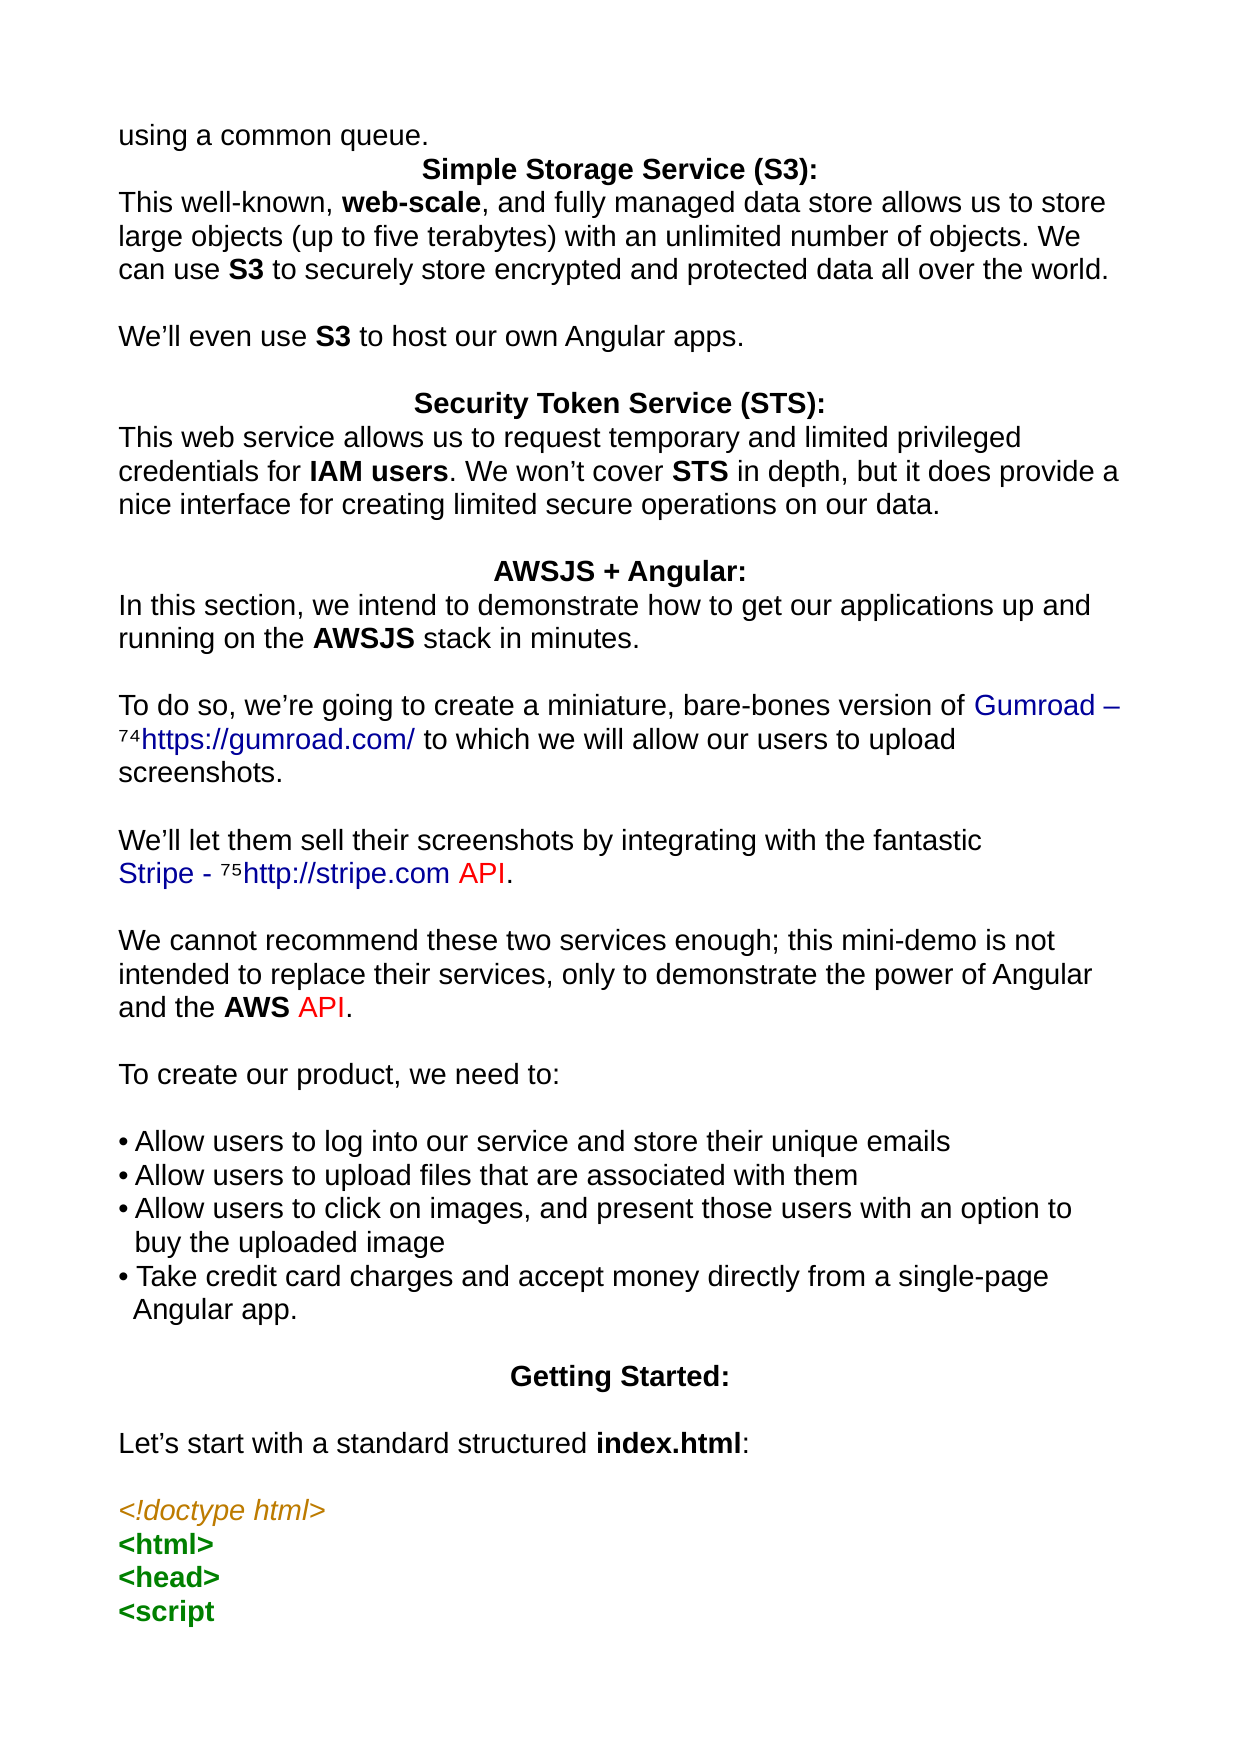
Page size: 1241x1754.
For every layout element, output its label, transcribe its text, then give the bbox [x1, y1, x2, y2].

text using a common queue. [118, 118, 1122, 152]
text Let’s start with a standard structured index.html: [118, 1426, 1122, 1460]
text In this section, we intend to demonstrate how to get our applications up and running on the AWSJS stack in minutes. [118, 588, 1122, 655]
text <head> [118, 1560, 1122, 1594]
text • Allow users to click on images, and present those users with an option to [118, 1191, 1122, 1225]
text <html> [118, 1527, 1122, 1560]
text • Allow users to upload files that are associated with them [118, 1158, 1122, 1191]
text Angular app. [118, 1292, 1122, 1326]
text • Allow users to log into our service and store their unique emails [118, 1124, 1122, 1158]
text buy the uploaded image [118, 1225, 1122, 1258]
text We’ll let them sell their screenshots by integrating with the fantastic [118, 822, 1122, 856]
text <script [118, 1594, 1122, 1627]
text We cannot recommend these two services enough; this mini-demo is not intended to replace their services, only to demonstrate the power of Angular and the AWS API. [118, 923, 1122, 1024]
text • Take credit card charges and accept money directly from a single-page [118, 1258, 1122, 1292]
text Getting Started: [118, 1359, 1122, 1393]
text <!doctype html> [118, 1493, 1122, 1527]
text To create our product, we need to: [118, 1057, 1122, 1091]
text Security Token Service (STS): [118, 386, 1122, 420]
text This web service allows us to request temporary and limited privileged credentials for IAM users. We won’t cover STS in depth, but it does provide a nice interface for creating limited secure operations on our data. [118, 420, 1122, 521]
text Simple Storage Service (S3): [118, 152, 1122, 185]
text Stripe - ⁷⁵http://stripe.com API. [118, 856, 1122, 889]
text This well-known, web-scale, and fully managed data store allows us to store large objects (up to five terabytes) with an unlimited number of objects. We can use S3 to securely store encrypted and protected data all over the world. [118, 185, 1122, 286]
text To do so, we’re going to create a miniature, bare-bones version of Gumroad – ⁷⁴https://gumroad.com/ to which we will allow our users to upload screenshots. [118, 688, 1122, 789]
text We’ll even use S3 to host our own Angular apps. [118, 319, 1122, 353]
text AWSJS + Angular: [118, 554, 1122, 588]
